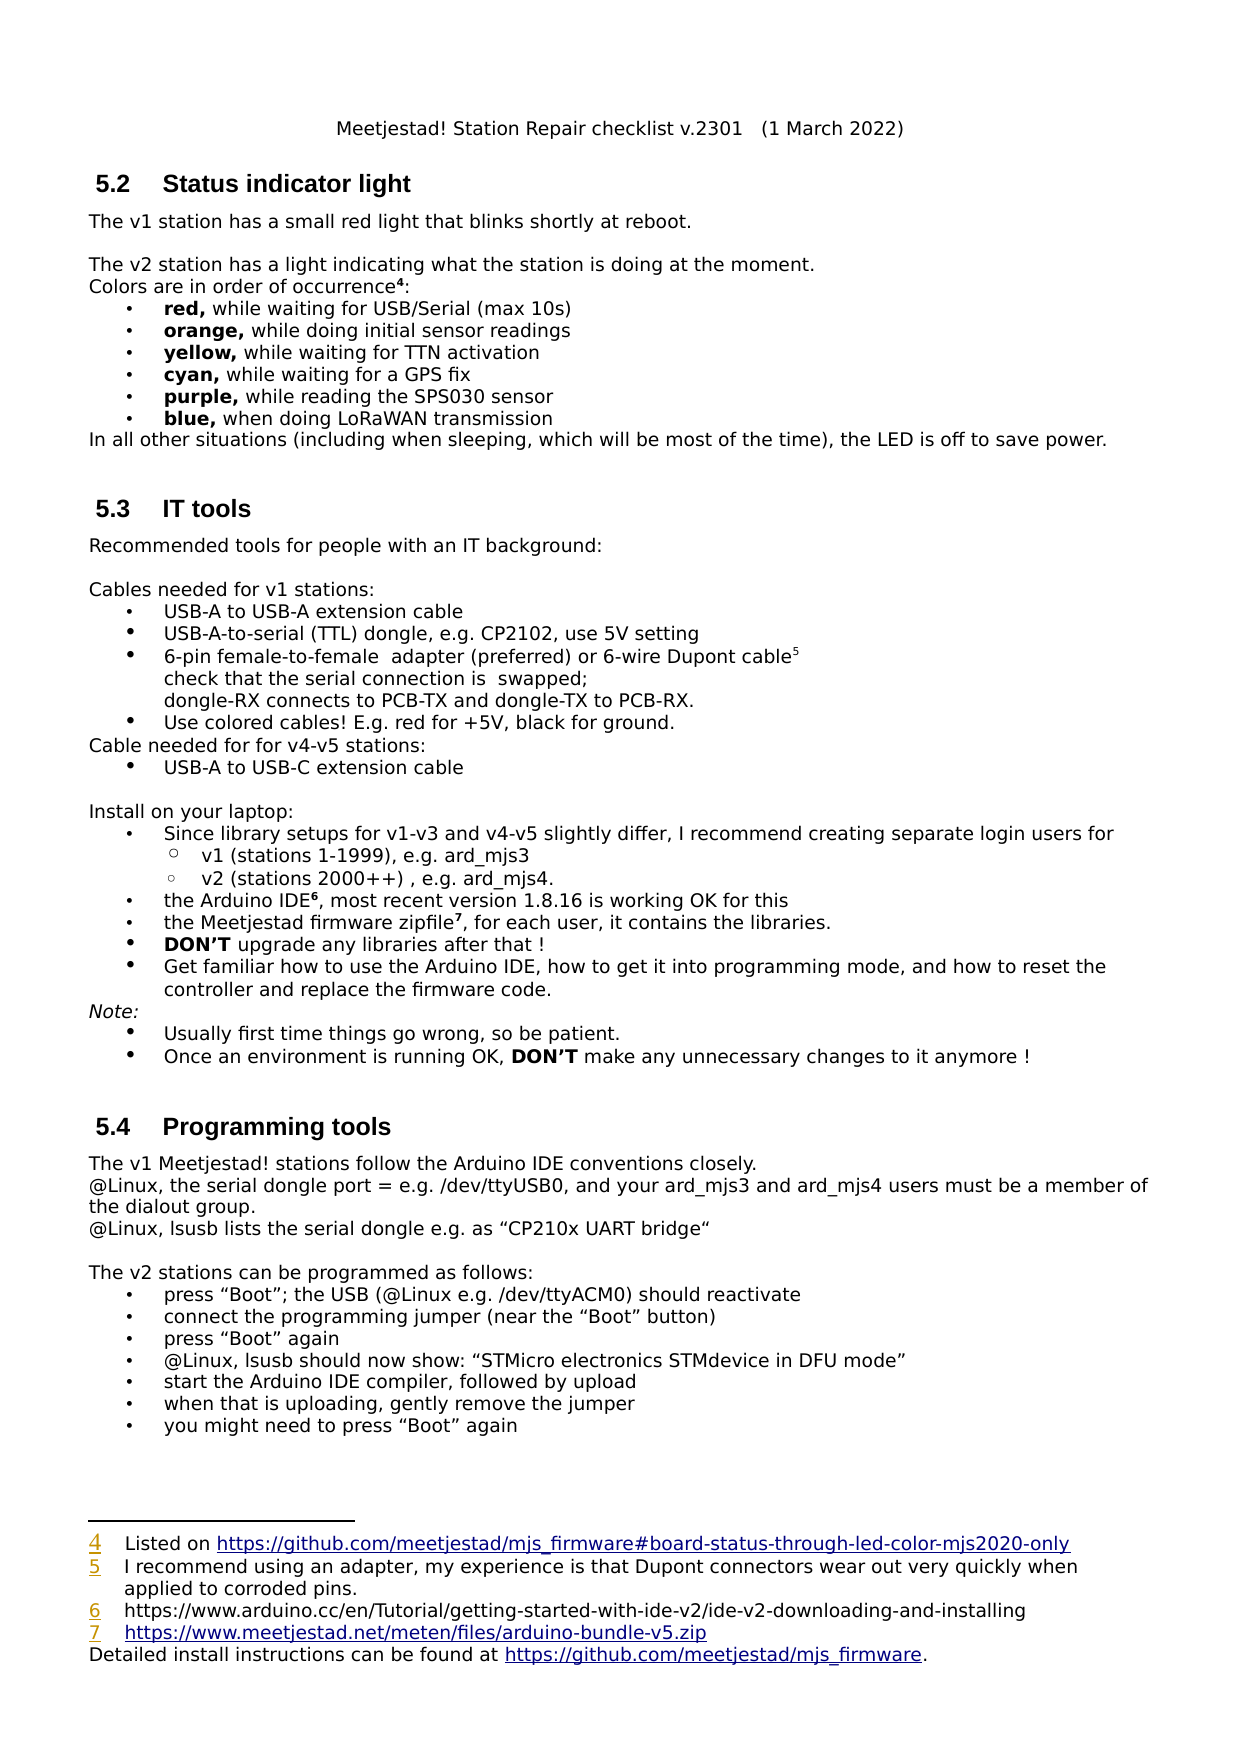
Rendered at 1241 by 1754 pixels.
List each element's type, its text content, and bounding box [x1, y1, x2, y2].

text @Linux, the serial dongle port = e.g. /dev/ttyUSB0, and your ard_mjs3 and ard_mjs4 users must be a member of the dialout group. @Linux, lsusb lists the serial dongle e.g. as “CP210x UART bridge“ [88, 1174, 1152, 1240]
list https://www.arduino.cc/en/Tutorial/getting-started-with-ide-v2/ide-v2-downloading-and-installing [88, 1600, 1152, 1622]
text Listed on https://github.com/meetjestad/mjs_firmware#board-status-through-led-color-mjs2020-only [88, 1527, 1152, 1556]
text Cable needed for for v4-v5 stations: [88, 735, 1152, 757]
list blue, when doing LoRaWAN transmission [126, 408, 1152, 429]
text The v2 station has a light indicating what the station is doing at the moment. [88, 254, 1152, 276]
subtitle Programming tools [88, 1111, 1152, 1140]
text Note: [88, 1001, 1152, 1023]
list red, while waiting for USB/Serial (max 10s) [126, 298, 1152, 320]
list orange, while doing initial sensor readings [126, 320, 1152, 342]
subtitle Status indicator light [88, 169, 1152, 198]
list @Linux, lsusb should now show: “STMicro electronics STMdevice in DFU mode” [126, 1349, 1152, 1371]
list Use colored cables! E.g. red for +5V, black for ground. [126, 712, 1152, 735]
list the Meetjestad firmware zipfile, for each user, it contains the libraries. [126, 912, 1152, 934]
list you might need to press “Boot” again [126, 1415, 1152, 1437]
list press “Boot”; the USB (@Linux e.g. /dev/ttyACM0) should reactivate [126, 1284, 1152, 1306]
text Install on your laptop: [88, 802, 1152, 823]
text Cables needed for v1 stations: [88, 579, 1152, 601]
list press “Boot” again [126, 1328, 1152, 1349]
list Once an environment is running OK, DON’T make any unnecessary changes to it anymore ! [126, 1046, 1152, 1069]
list v2 (stations 2000++) , e.g. ard_mjs4. [163, 868, 1152, 890]
list the Arduino IDE, most recent version 1.8.16 is working OK for this [126, 890, 1152, 912]
text The v2 stations can be programmed as follows: [88, 1262, 1152, 1284]
list 6-pin female-to-female adapter (preferred) or 6-wire Dupont cable check that the serial connection is swapped; dongle-RX connects to PCB-TX and dongle-TX to PCB-RX. [126, 646, 1152, 712]
text In all other situations (including when sleeping, which will be most of the time), the LED is off to save power. [88, 429, 1152, 451]
list Usually first time things go wrong, so be patient. [126, 1023, 1152, 1046]
subtitle IT tools [88, 494, 1152, 523]
list when that is uploading, gently remove the jumper [126, 1393, 1152, 1415]
list USB-A-to-serial (TTL) dongle, e.g. CP2102, use 5V setting [126, 623, 1152, 646]
list https://www.meetjestad.net/meten/files/arduino-bundle-v5.zip Detailed install instructions can be found at https://github.com/meetjestad/mjs_firmware. [88, 1622, 1152, 1665]
list USB-A to USB-A extension cable [126, 601, 1152, 623]
list cyan, while waiting for a GPS fix [126, 364, 1152, 386]
list purple, while reading the SPS030 sensor [126, 386, 1152, 408]
list connect the programming jumper (near the “Boot” button) [126, 1306, 1152, 1328]
text Colors are in order of occurrence: [88, 276, 1152, 298]
list Since library setups for v1-v3 and v4-v5 slightly differ, I recommend creating separate login users for [126, 823, 1152, 845]
list start the Arduino IDE compiler, followed by upload [126, 1371, 1152, 1393]
text Recommended tools for people with an IT background: [88, 535, 1152, 557]
list v1 (stations 1-1999), e.g. ard_mjs3 [163, 845, 1152, 868]
list DON’T upgrade any libraries after that ! [126, 934, 1152, 957]
list I recommend using an adapter, my experience is that Dupont connectors wear out very quickly when applied to corroded pins. [88, 1556, 1152, 1600]
text The v1 Meetjestad! stations follow the Arduino IDE conventions closely. [88, 1153, 1152, 1174]
text The v1 station has a small red light that blinks shortly at reboot. [88, 211, 1152, 233]
list USB-A to USB-C extension cable [126, 757, 1152, 780]
list yellow, while waiting for TTN activation [126, 342, 1152, 364]
